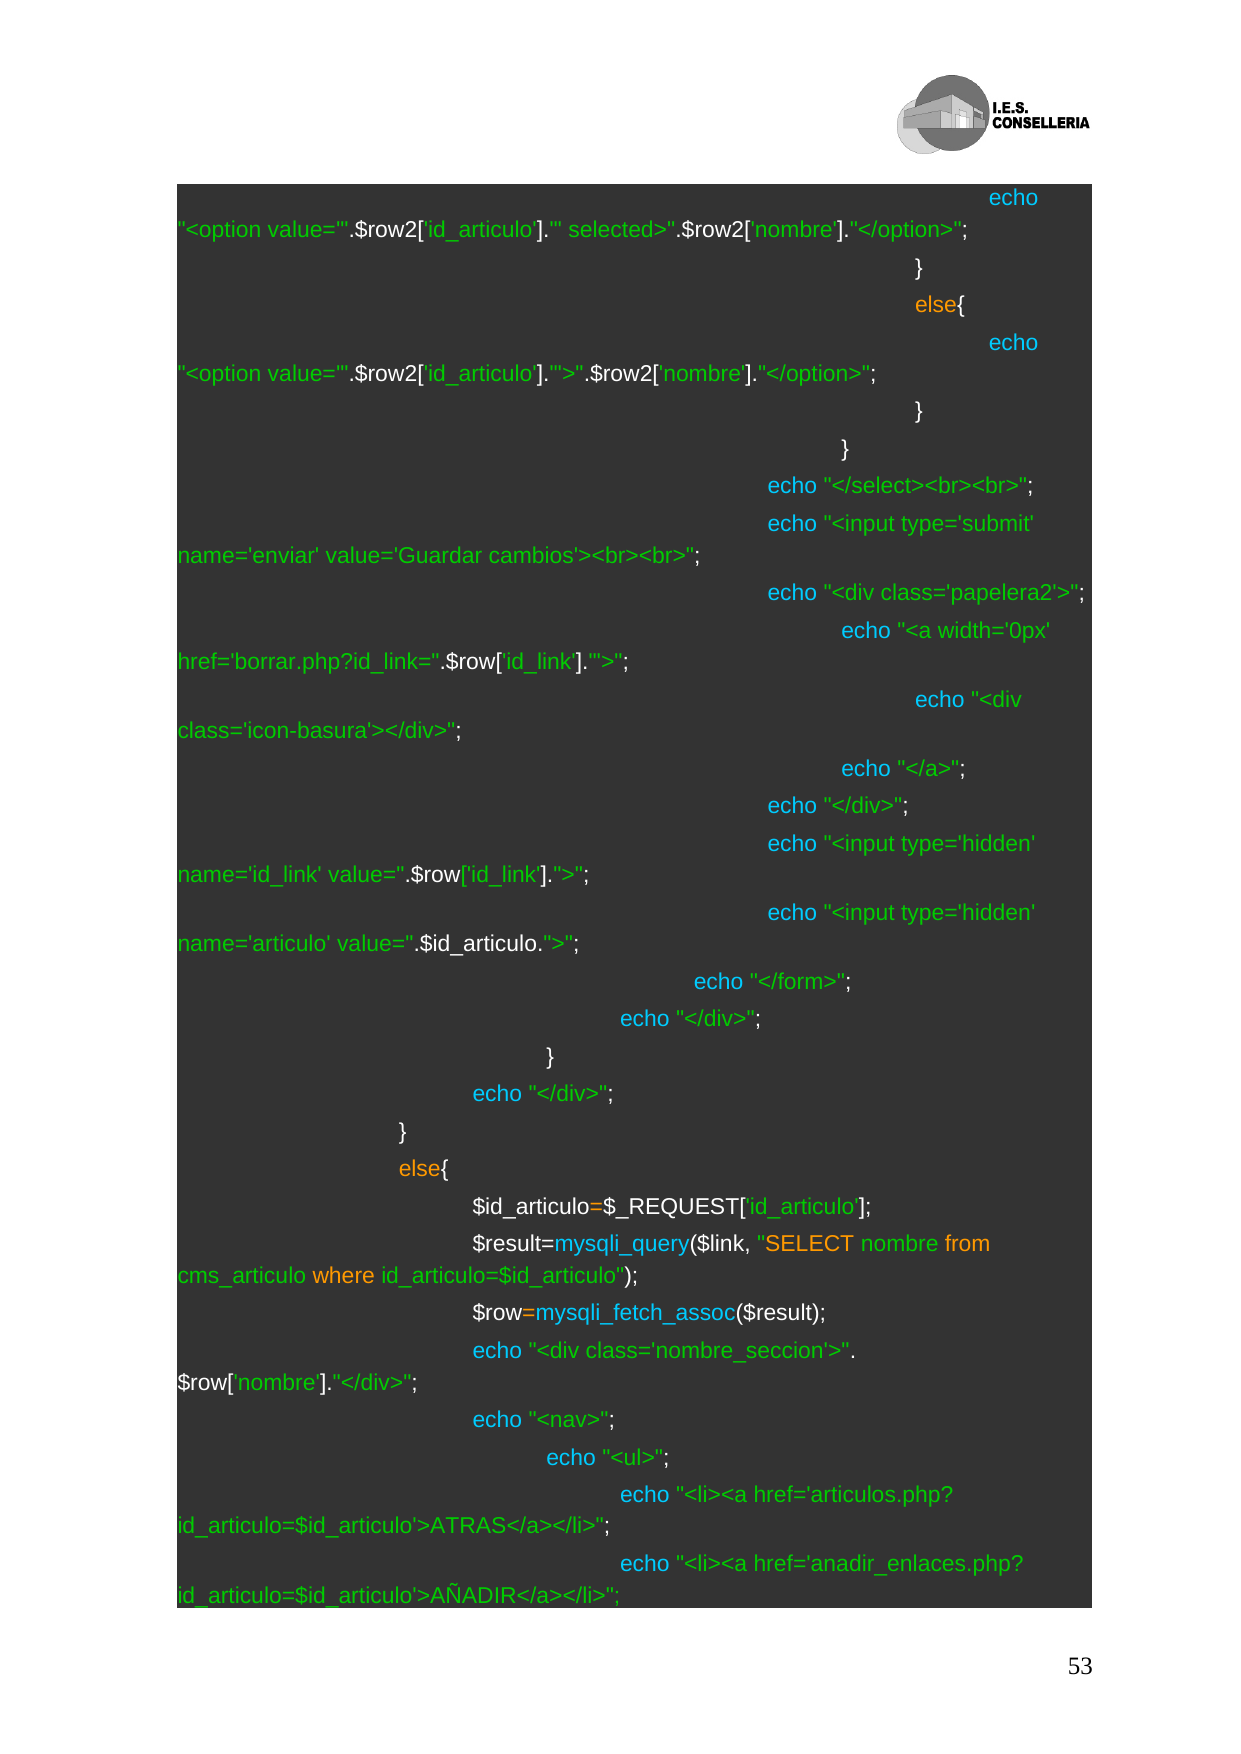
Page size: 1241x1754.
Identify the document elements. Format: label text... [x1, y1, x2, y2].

text echo "<input type='hidden' name='id_link' value=".$row['id_link'].">"; [177, 830, 1092, 888]
text } [177, 435, 1092, 461]
text echo "<div class='nombre_seccion'>".$row['nombre']."</div>"; [177, 1337, 1092, 1395]
text else{ [177, 1155, 1092, 1182]
text echo "<li><a href='articulos.php?id_articulo=$id_articulo'>ATRAS</a></li>"; [177, 1481, 1092, 1539]
text } [177, 397, 1092, 424]
text } [177, 1043, 1092, 1069]
text echo "<input type='submit' name='enviar' value='Guardar cambios'><br><br>"; [177, 510, 1092, 568]
picture [894, 73, 1093, 155]
text echo "<ul>"; [177, 1443, 1092, 1470]
text echo "<a width='0px' href='borrar.php?id_link=".$row['id_link']."'>"; [177, 617, 1092, 674]
text echo "<li><a href='anadir_enlaces.php?id_articulo=$id_articulo'>AÑADIR</a></li>"; [177, 1550, 1092, 1608]
text echo "</div>"; [177, 1080, 1092, 1107]
text } [177, 253, 1092, 280]
text $result=mysqli_query($link, "SELECT nombre from cms_articulo where id_articulo=$id_articulo"); [177, 1230, 1092, 1288]
text echo "</a>"; [177, 755, 1092, 781]
text echo "<div class='papelera2'>"; [177, 579, 1092, 605]
text else{ [177, 291, 1092, 317]
text echo "</div>"; [177, 1005, 1092, 1032]
text echo "<nav>"; [177, 1406, 1092, 1432]
text echo "</form>"; [177, 968, 1092, 994]
text $row=mysqli_fetch_assoc($result); [177, 1299, 1092, 1326]
text echo "<div class='icon-basura'></div>"; [177, 686, 1092, 743]
text echo "</select><br><br>"; [177, 472, 1092, 499]
text } [177, 1118, 1092, 1144]
text echo "<input type='hidden' name='articulo' value=".$id_articulo.">"; [177, 899, 1092, 957]
text echo "</div>"; [177, 792, 1092, 818]
text echo "<option value='".$row2['id_articulo']."'>".$row2['nombre']."</option>"; [177, 328, 1092, 386]
text echo "<option value='".$row2['id_articulo']."' selected>".$row2['nombre']."</option>"; [177, 184, 1092, 242]
text $id_articulo=$_REQUEST['id_articulo']; [177, 1193, 1092, 1219]
